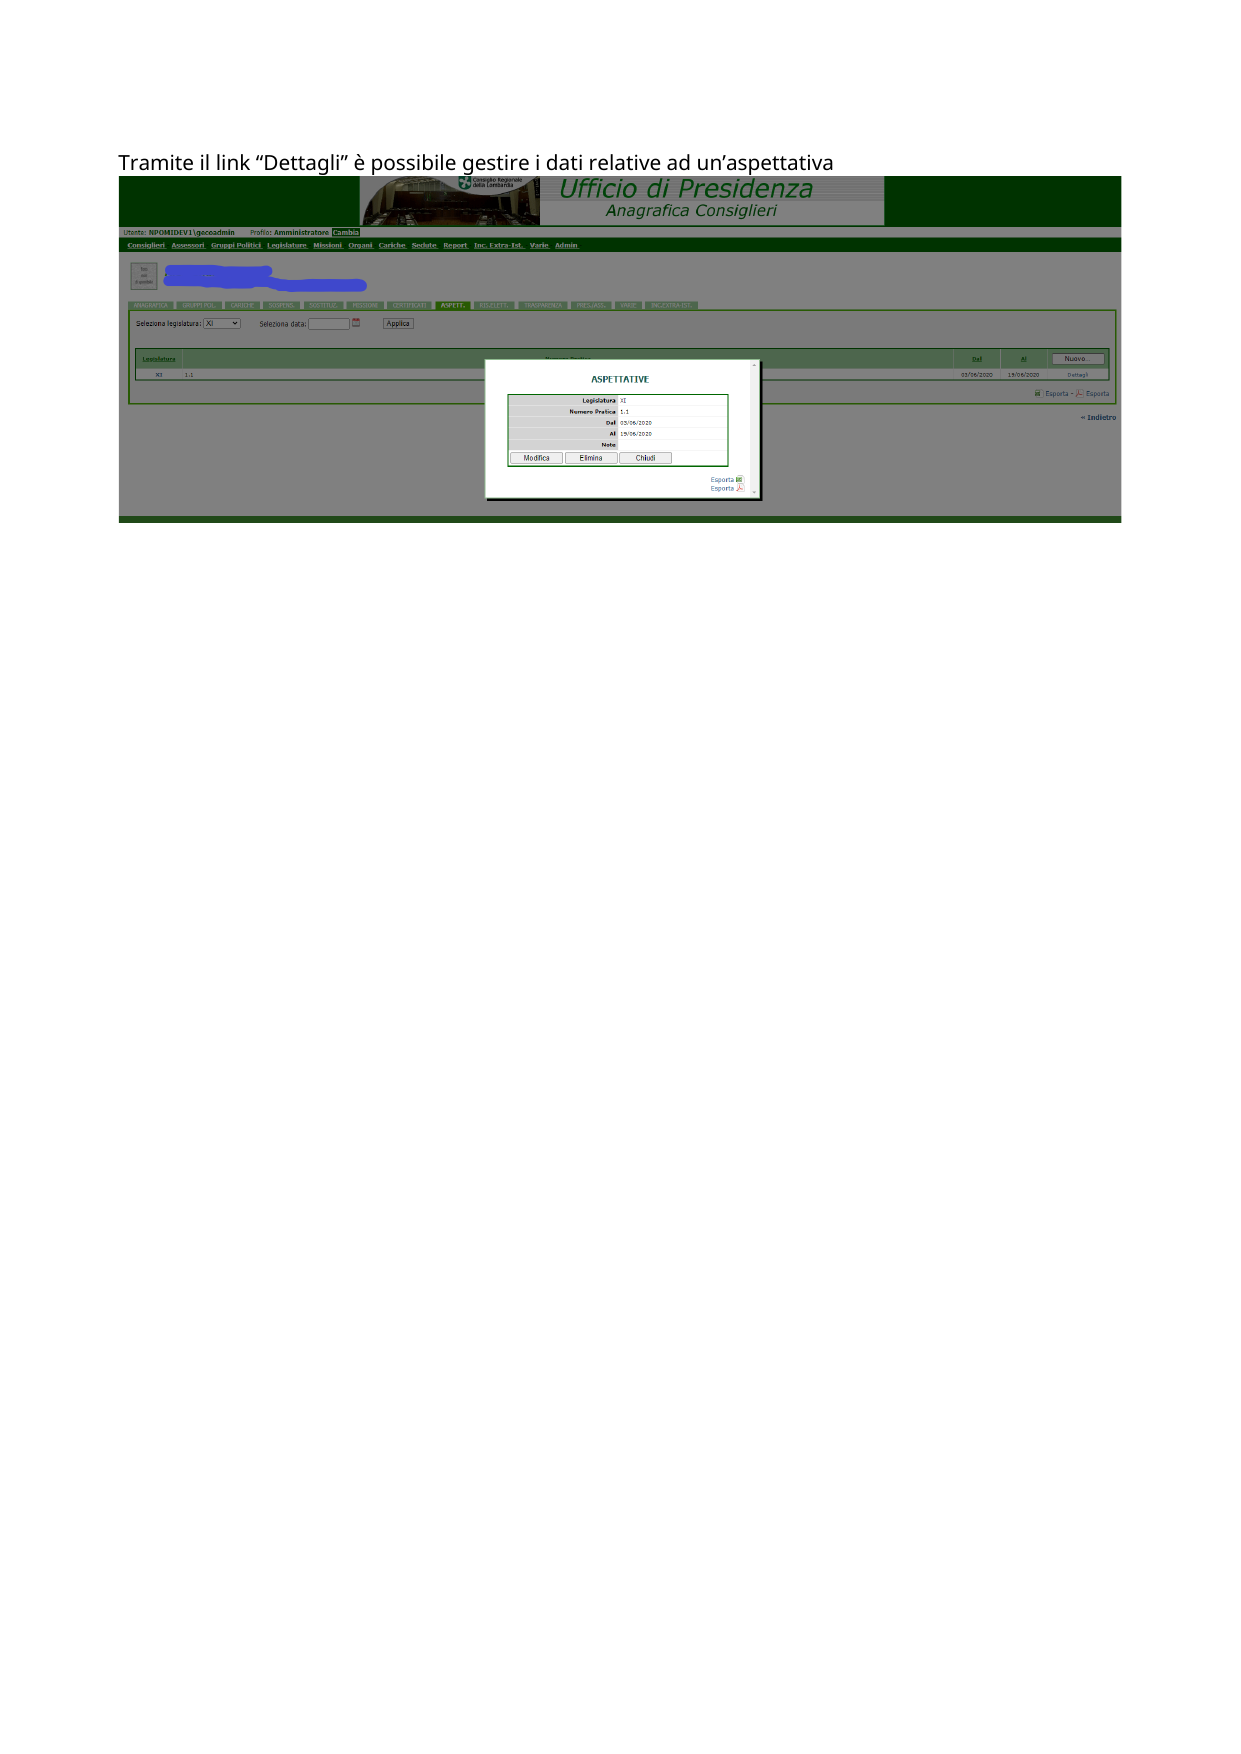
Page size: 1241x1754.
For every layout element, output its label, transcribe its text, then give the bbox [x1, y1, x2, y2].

text Tramite il link “Dettagli” è possibile gestire i dati relative ad un’aspettativa [118, 148, 1122, 176]
